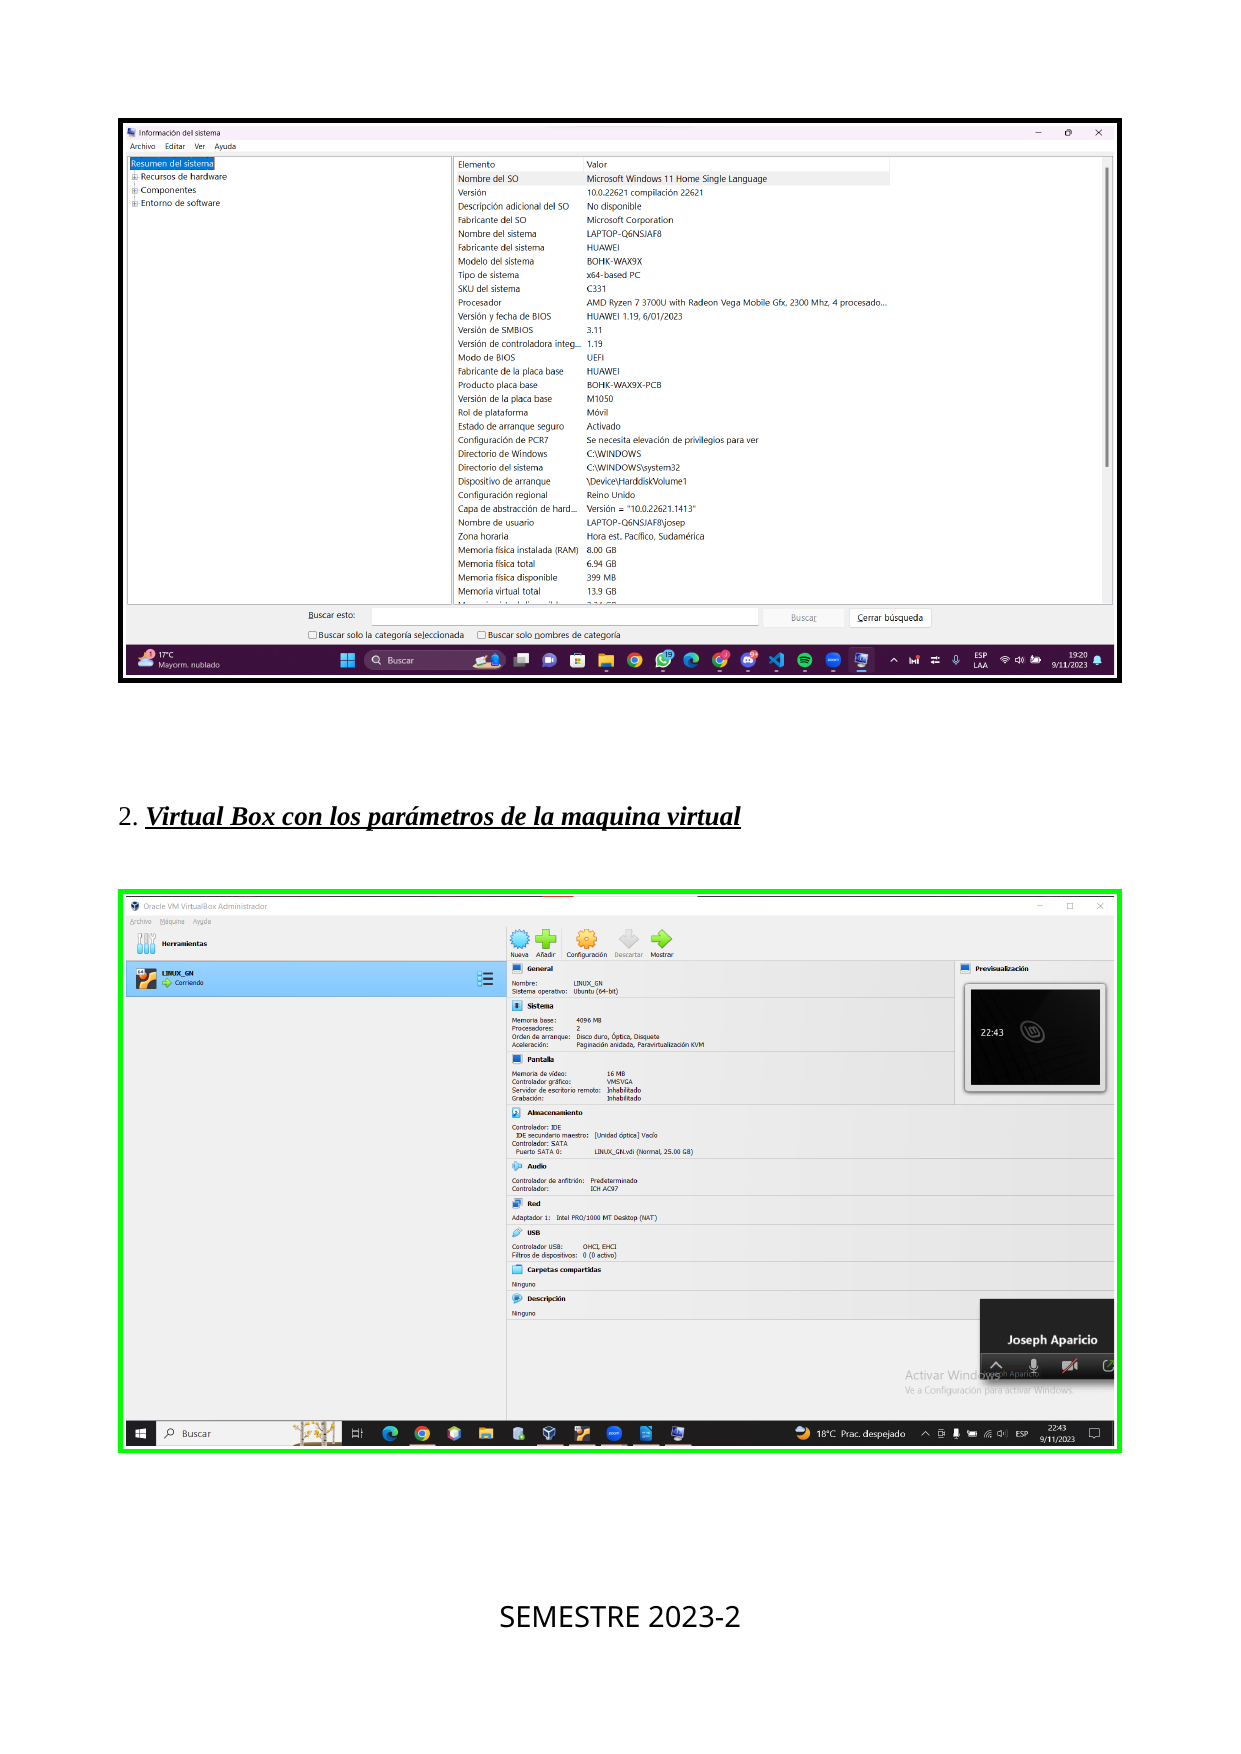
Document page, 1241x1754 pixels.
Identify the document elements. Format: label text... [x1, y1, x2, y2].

text 2. Virtual Box con los parámetros de la maquina virtual [118, 800, 1122, 831]
picture [126, 896, 1115, 1446]
picture [126, 126, 1115, 675]
